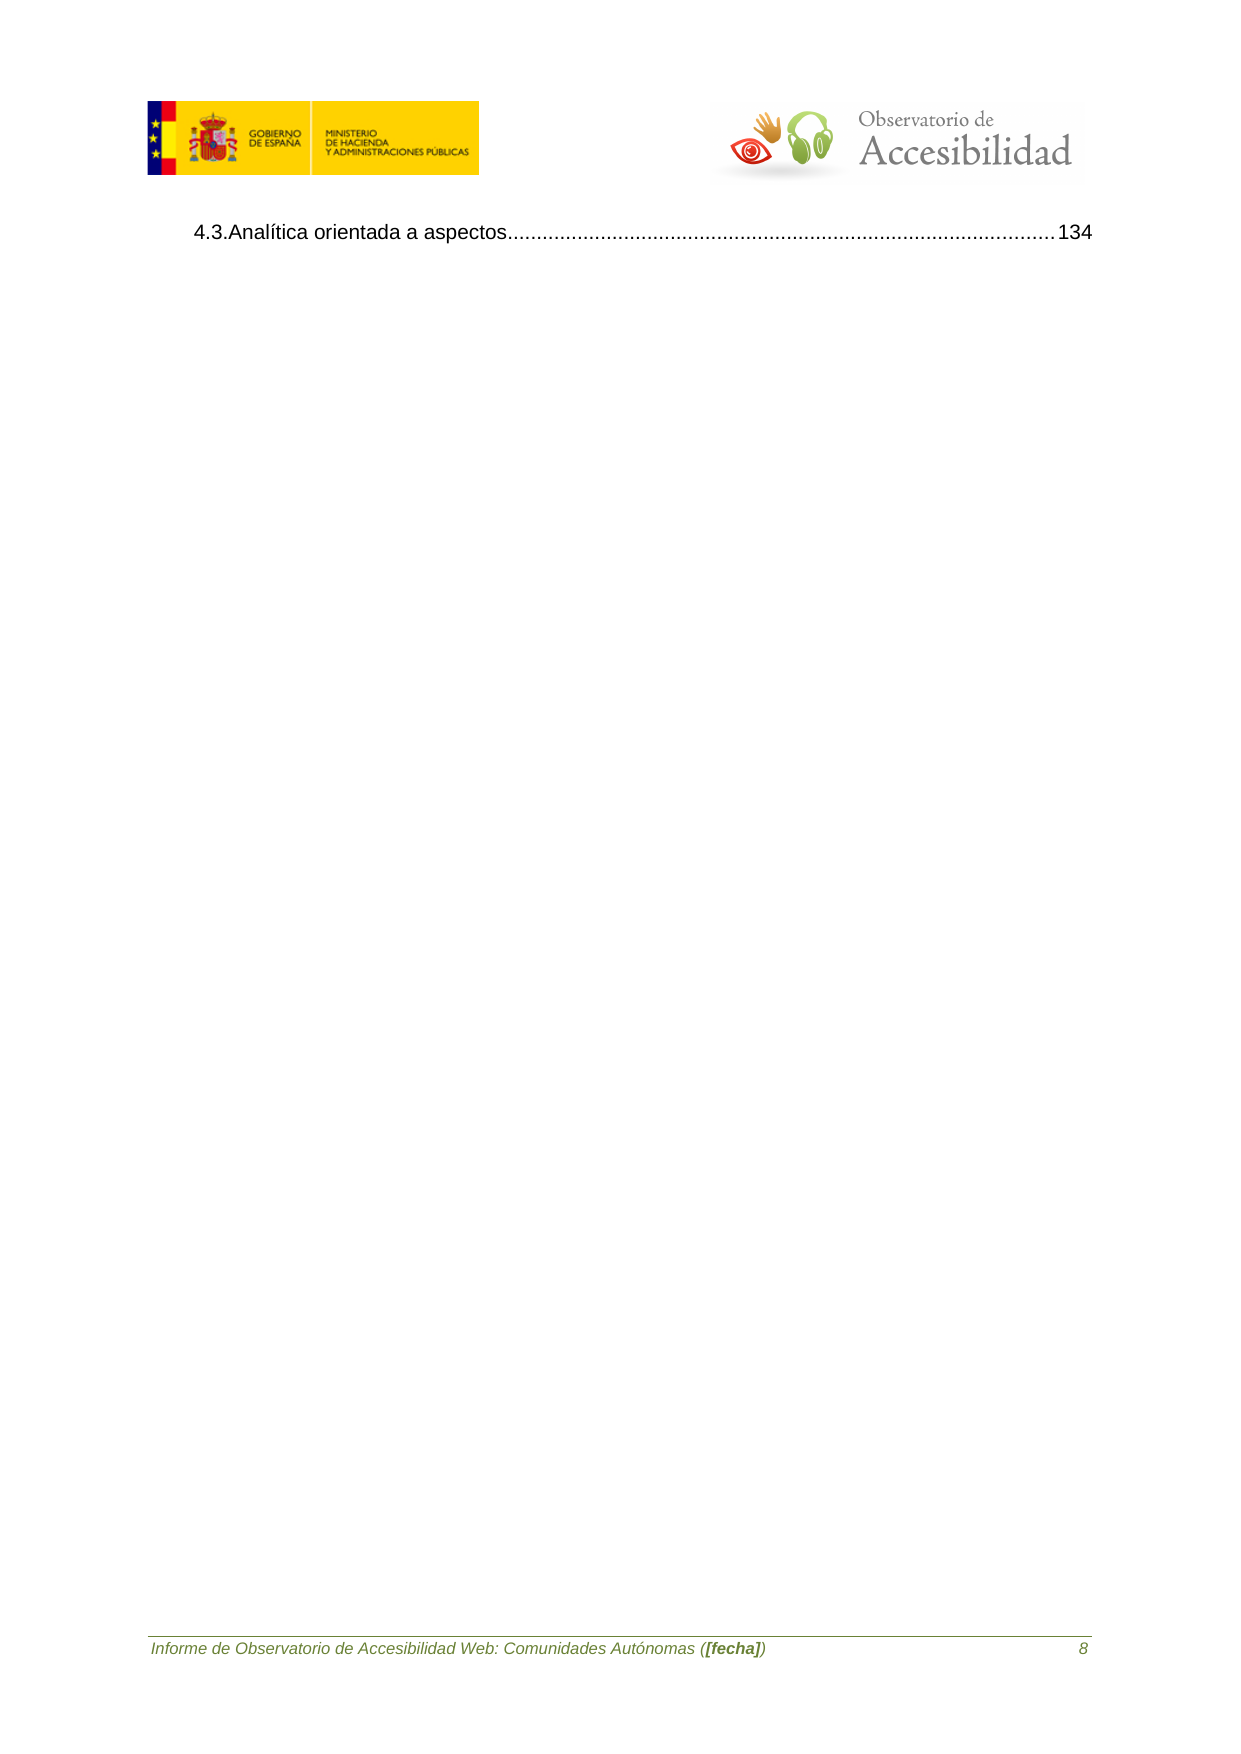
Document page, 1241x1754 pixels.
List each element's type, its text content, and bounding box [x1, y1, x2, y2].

picture [710, 102, 1086, 185]
text 4.3.Analítica orientada a aspectos 134 [193, 220, 1092, 244]
picture [147, 101, 479, 175]
